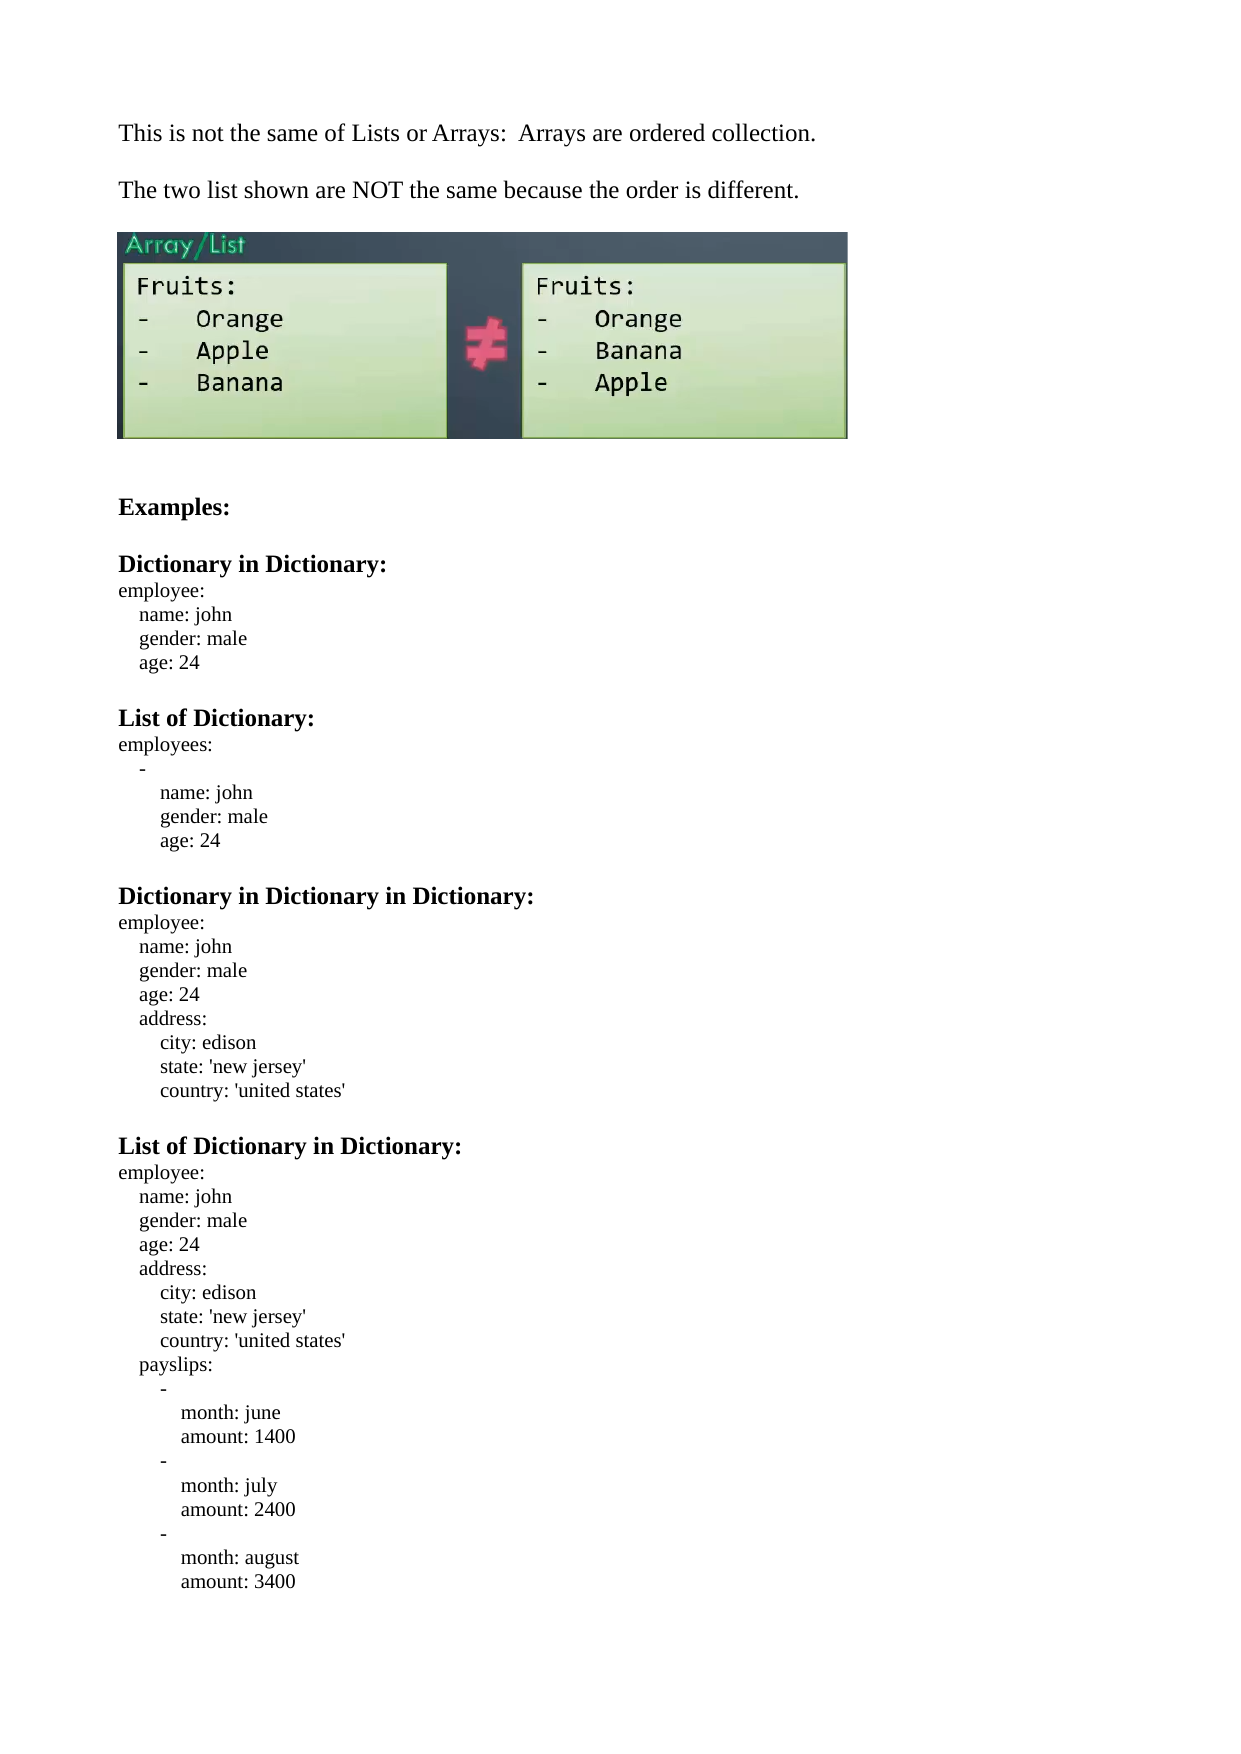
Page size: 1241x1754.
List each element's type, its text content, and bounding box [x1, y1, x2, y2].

text age: 24 [118, 650, 1122, 674]
text List of Dictionary: [118, 703, 1122, 732]
text month: june [118, 1400, 1122, 1424]
text amount: 3400 [118, 1569, 1122, 1593]
text name: john [118, 1184, 1122, 1208]
text country: 'united states' [118, 1078, 1122, 1102]
text Examples: [118, 492, 1122, 521]
text Dictionary in Dictionary in Dictionary: [118, 881, 1122, 910]
text name: john [118, 780, 1122, 804]
text gender: male [118, 804, 1122, 828]
text name: john [118, 934, 1122, 958]
text gender: male [118, 626, 1122, 650]
text month: august [118, 1545, 1122, 1569]
text List of Dictionary in Dictionary: [118, 1131, 1122, 1160]
picture [117, 232, 848, 439]
text gender: male [118, 1208, 1122, 1232]
text employee: [118, 910, 1122, 934]
text This is not the same of Lists or Arrays: Arrays are ordered collection. [118, 118, 1122, 147]
text country: 'united states' [118, 1328, 1122, 1352]
text amount: 1400 [118, 1424, 1122, 1448]
text - [118, 1376, 1122, 1400]
text age: 24 [118, 982, 1122, 1006]
text payslips: [118, 1352, 1122, 1376]
text The two list shown are NOT the same because the order is different. [118, 176, 1122, 204]
text month: july [118, 1472, 1122, 1497]
text employee: [118, 578, 1122, 602]
text age: 24 [118, 828, 1122, 852]
text state: 'new jersey' [118, 1304, 1122, 1328]
text address: [118, 1256, 1122, 1280]
text - [118, 1521, 1122, 1545]
text city: edison [118, 1280, 1122, 1304]
text employees: [118, 732, 1122, 756]
text Dictionary in Dictionary: [118, 549, 1122, 578]
text city: edison [118, 1030, 1122, 1054]
text amount: 2400 [118, 1497, 1122, 1521]
text employee: [118, 1160, 1122, 1184]
text address: [118, 1006, 1122, 1030]
text - [118, 1448, 1122, 1472]
text name: john [118, 602, 1122, 626]
text gender: male [118, 958, 1122, 982]
text - [118, 756, 1122, 780]
text state: 'new jersey' [118, 1054, 1122, 1078]
text age: 24 [118, 1232, 1122, 1256]
